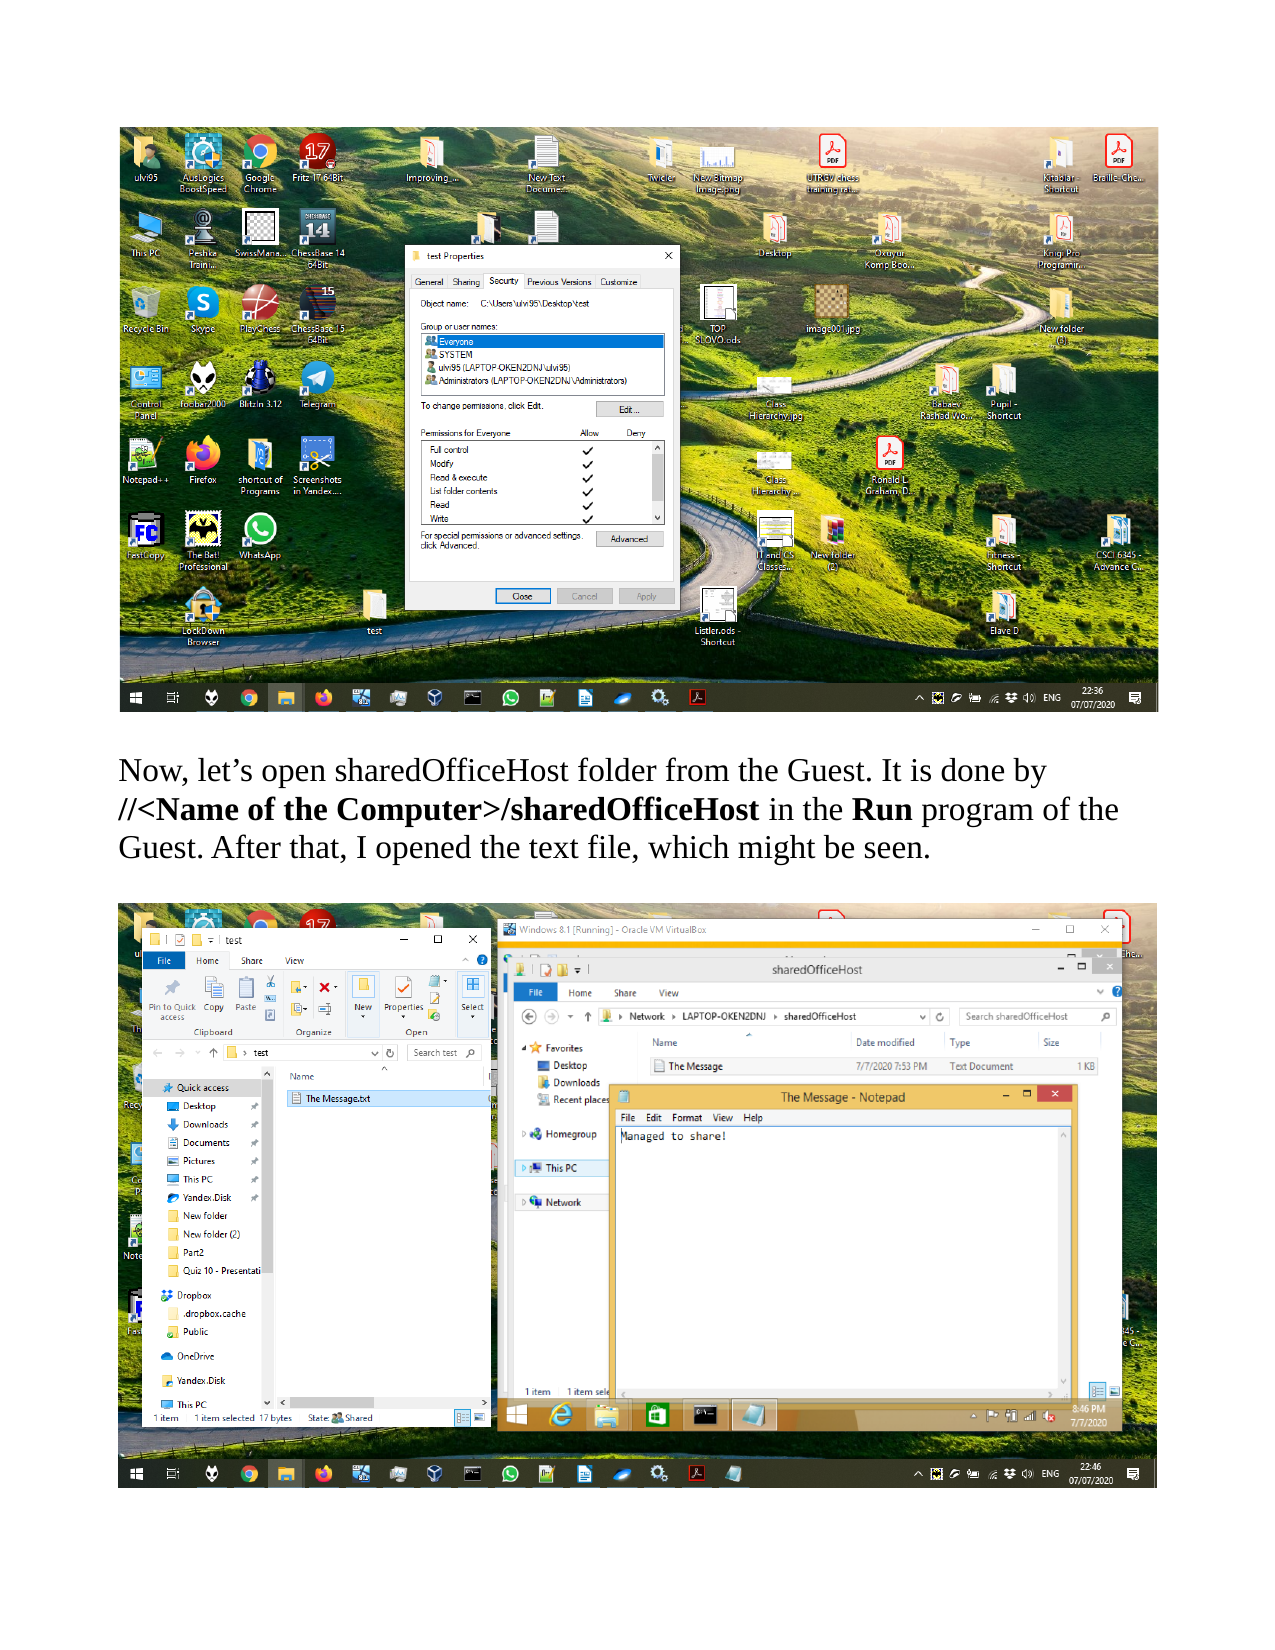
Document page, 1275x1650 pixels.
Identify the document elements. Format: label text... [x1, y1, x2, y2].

picture [119, 127, 1159, 712]
picture [118, 903, 1157, 1488]
text Now, let’s open sharedOfficeHost folder from the Guest. It is done by //<Name of the Computer>/sharedOfficeHost in the Run program of the Guest. After that, I opened the text file, which might be seen. [118, 750, 1157, 865]
